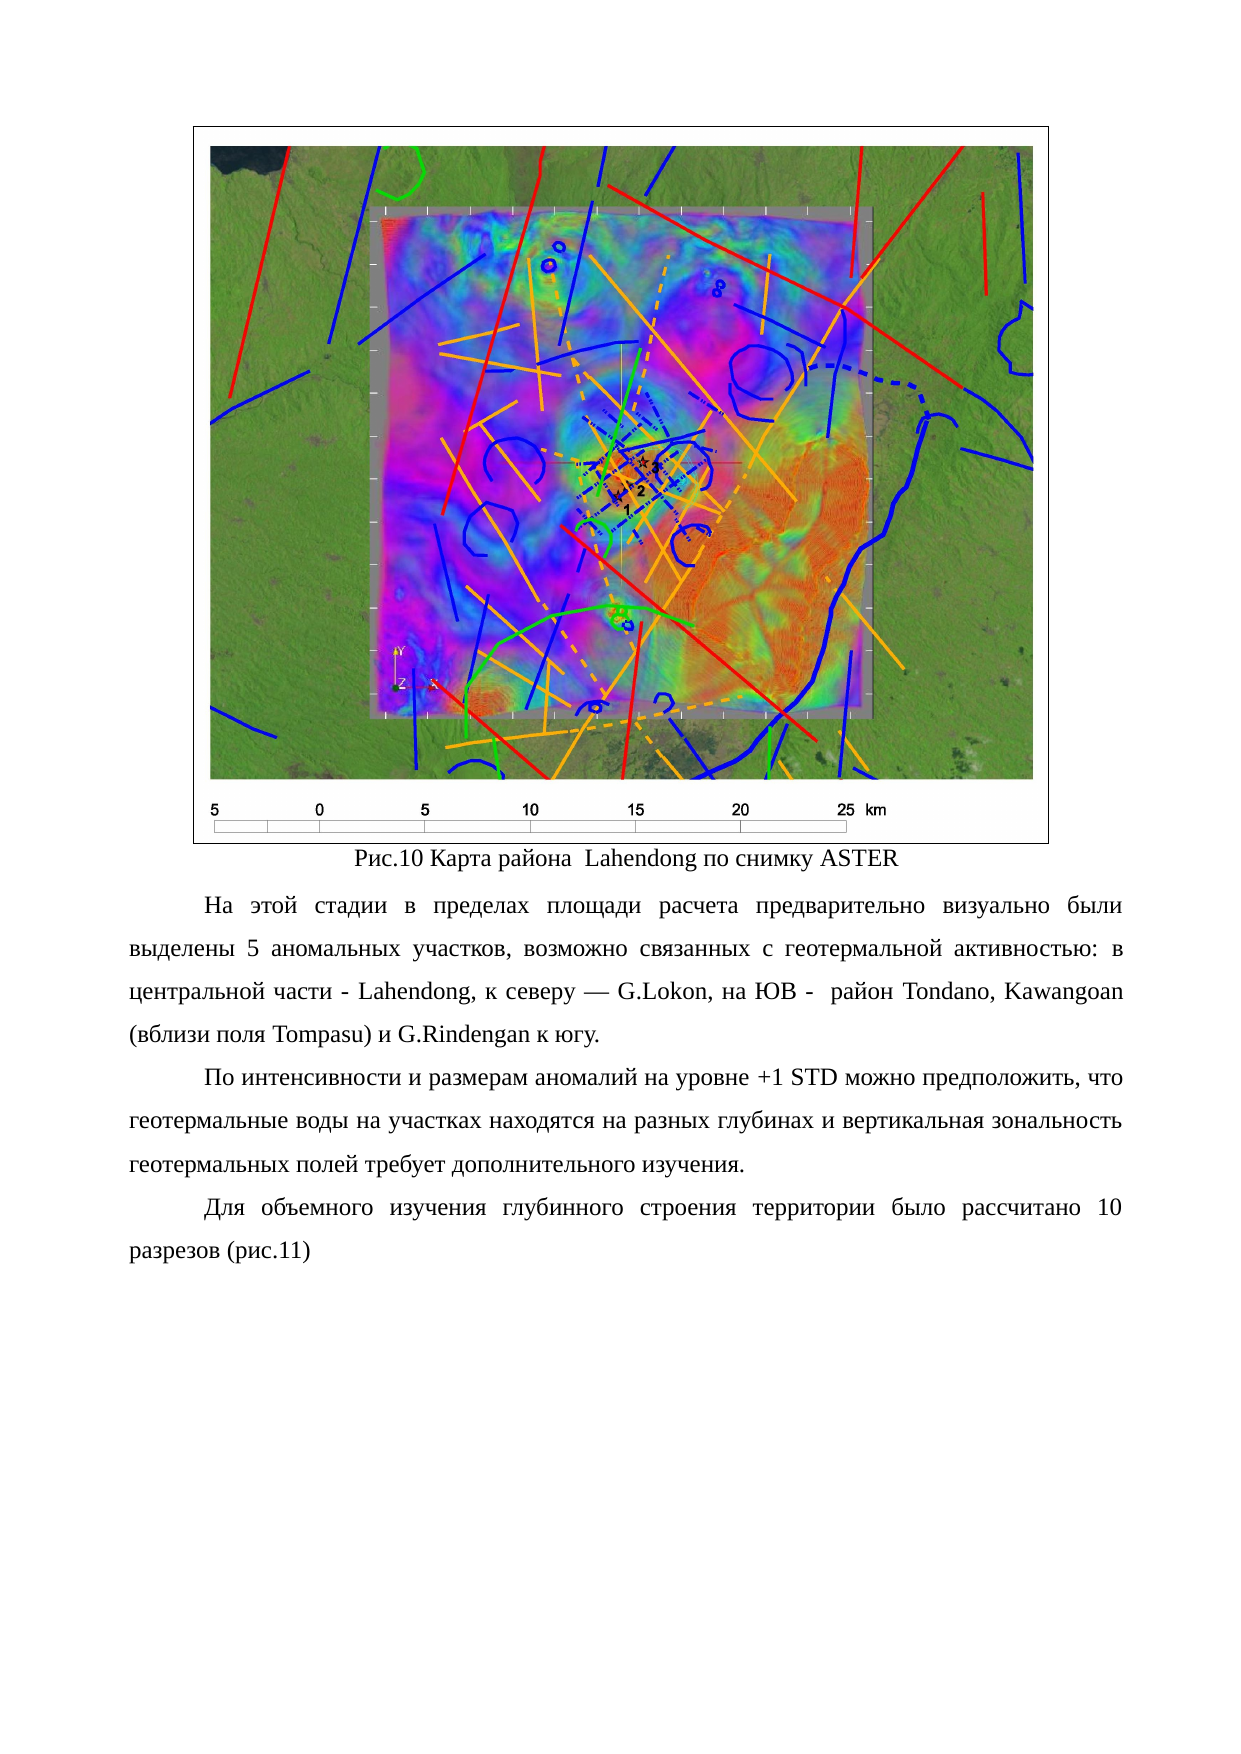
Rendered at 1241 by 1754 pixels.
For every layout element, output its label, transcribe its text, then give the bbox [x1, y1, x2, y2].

text Рис.10 Карта района Lahendong по снимку ASTER [129, 118, 1123, 872]
text На этой стадии в пределах площади расчета предварительно визуально были выделены 5 аномальных участков, возможно связанных с геотермальной активностью: в центральной части - Lahendong, к северу — G.Lokon, на ЮВ - район Tondano, Kawangoan (вблизи поля Tompasu) и G.Rindengan к югу. [129, 890, 1123, 1048]
text По интенсивности и размерам аномалий на уровне +1 STD можно предположить, что геотермальные воды на участках находятся на разных глубинах и вертикальная зональность геотермальных полей требует дополнительного изучения. [129, 1062, 1123, 1177]
picture [194, 127, 1048, 843]
text Для объемного изучения глубинного строения территории было рассчитано 10 разрезов (рис.11) [129, 1192, 1123, 1264]
